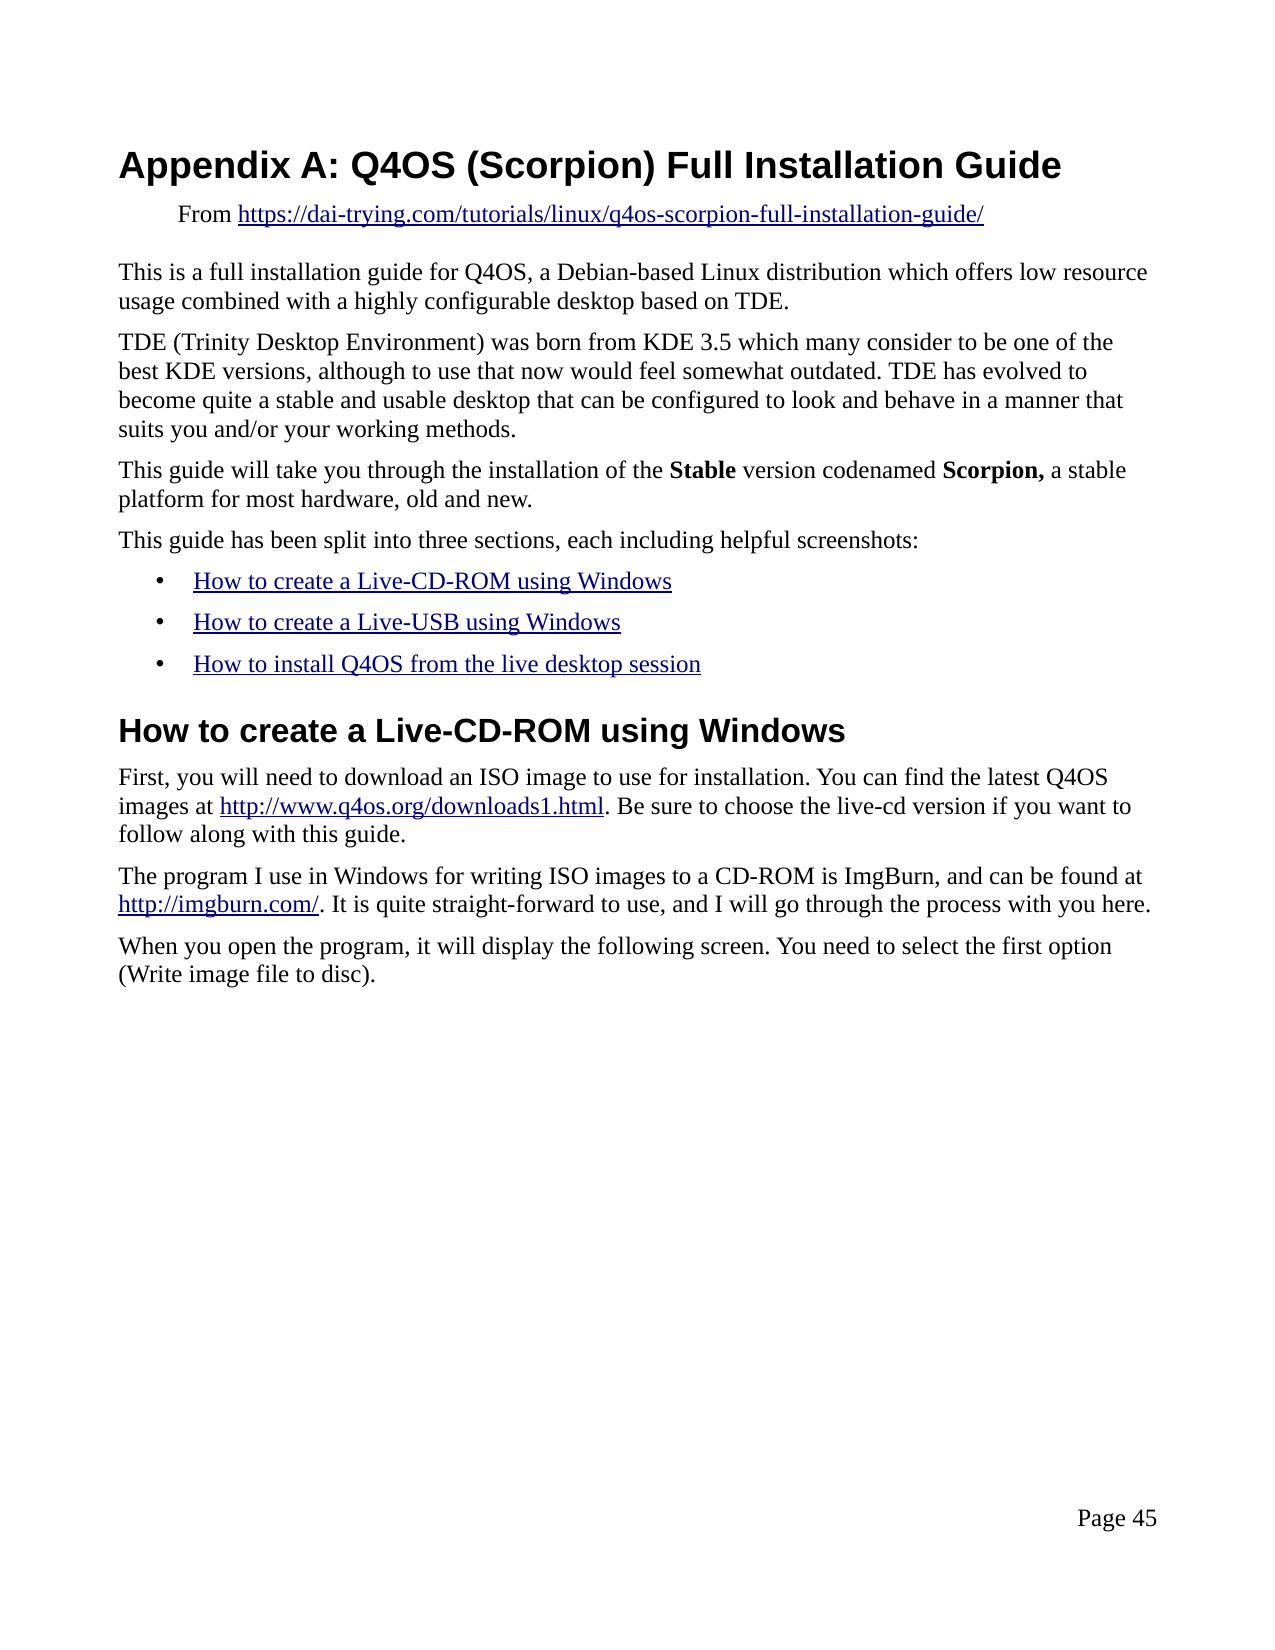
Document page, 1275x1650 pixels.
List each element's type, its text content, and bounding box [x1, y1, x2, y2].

text When you open the program, it will display the following screen. You need to select the first option (Write image file to disc). [118, 931, 1157, 988]
text TDE (Trinity Desktop Environment) was born from KDE 3.5 which many consider to be one of the best KDE versions, although to use that now would feel somewhat outdated. TDE has evolved to become quite a stable and usable desktop that can be configured to look and behave in a manner that suits you and/or your working methods. [118, 327, 1157, 442]
list How to create a Live-USB using Windows [156, 607, 1157, 636]
subtitle How to create a Live-CD-ROM using Windows [118, 711, 1157, 749]
text First, you will need to download an ISO image to use for installation. You can find the latest Q4OS images at http://www.q4os.org/downloads1.html. Be sure to choose the live-cd version if you want to follow along with this guide. [118, 762, 1157, 848]
list How to create a Live-CD-ROM using Windows [156, 566, 1157, 595]
text This guide has been split into three sections, each including helpful screenshots: [118, 525, 1157, 554]
text This is a full installation guide for Q4OS, a Debian-based Linux distribution which offers low resource usage combined with a highly configurable desktop based on TDE. [118, 257, 1157, 315]
subtitle Appendix A: Q4OS (Scorpion) Full Installation Guide [118, 143, 1157, 187]
list How to install Q4OS from the live desktop session [156, 649, 1157, 677]
text From https://dai-trying.com/tutorials/linux/q4os-scorpion-full-installation-guide/ [177, 199, 1098, 228]
text The program I use in Windows for writing ISO images to a CD-ROM is ImgBurn, and can be found at http://imgburn.com/. It is quite straight-forward to use, and I will go through the process with you here. [118, 861, 1157, 918]
text This guide will take you through the installation of the Stable version codenamed Scorpion, a stable platform for most hardware, old and new. [118, 455, 1157, 512]
